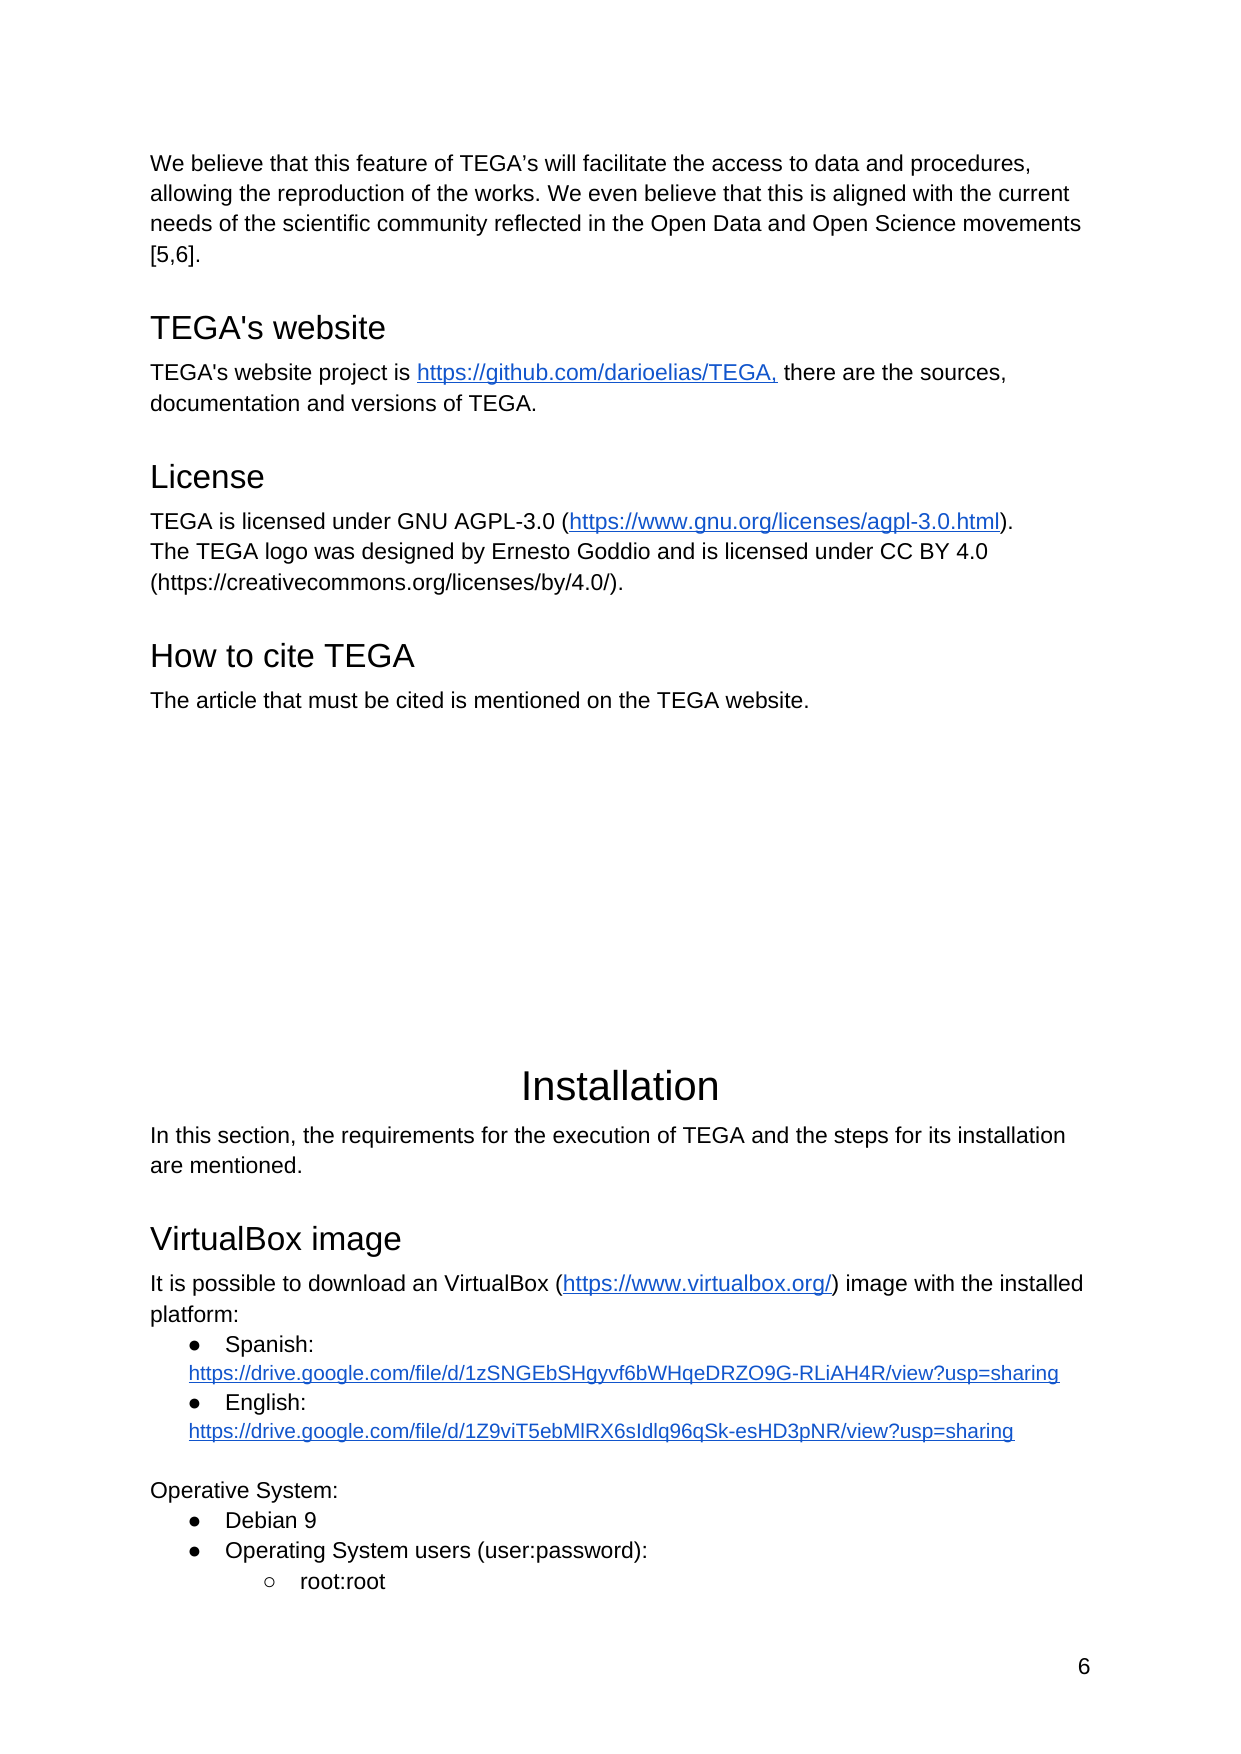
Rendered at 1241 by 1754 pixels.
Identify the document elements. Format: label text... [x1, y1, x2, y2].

text https://drive.google.com/file/d/1zSNGEbSHgyvf6bWHqeDRZO9G-RLiAH4R/view?usp=sharing [150, 1361, 1090, 1385]
list Spanish: [187, 1331, 1090, 1357]
subtitle TEGA's website [150, 308, 1090, 347]
list Debian 9 [187, 1507, 1090, 1534]
text TEGA's website project is https://github.com/darioelias/TEGA, there are the sources, documentation and versions of TEGA. [150, 359, 1090, 416]
subtitle License [150, 457, 1090, 496]
text It is possible to download an VirtualBox (https://www.virtualbox.org/) image with the installed platform: [150, 1270, 1090, 1327]
text We believe that this feature of TEGA’s will facilitate the access to data and procedures, allowing the reproduction of the works. We even believe that this is aligned with the current needs of the scientific community reflected in the Open Data and Open Science movements [5,6]. [150, 150, 1090, 267]
list Operating System users (user:password): [187, 1537, 1090, 1564]
text Operative System: [150, 1477, 1090, 1503]
subtitle How to cite TEGA [150, 636, 1090, 675]
text The TEGA logo was designed by Ernesto Goddio and is licensed under CC BY 4.0 (https://creativecommons.org/licenses/by/4.0/). [150, 538, 1090, 595]
subtitle Installation [150, 1061, 1090, 1109]
text https://drive.google.com/file/d/1Z9viT5ebMlRX6sIdlq96qSk-esHD3pNR/view?usp=sharing [150, 1419, 1090, 1443]
text TEGA is licensed under GNU AGPL-3.0 (https://www.gnu.org/licenses/agpl-3.0.html). [150, 508, 1090, 534]
text The article that must be cited is mentioned on the TEGA website. [150, 687, 1090, 713]
list English: [187, 1389, 1090, 1415]
text In this section, the requirements for the execution of TEGA and the steps for its installation are mentioned. [150, 1122, 1090, 1178]
list root:root [262, 1568, 1090, 1594]
subtitle VirtualBox image [150, 1219, 1090, 1258]
